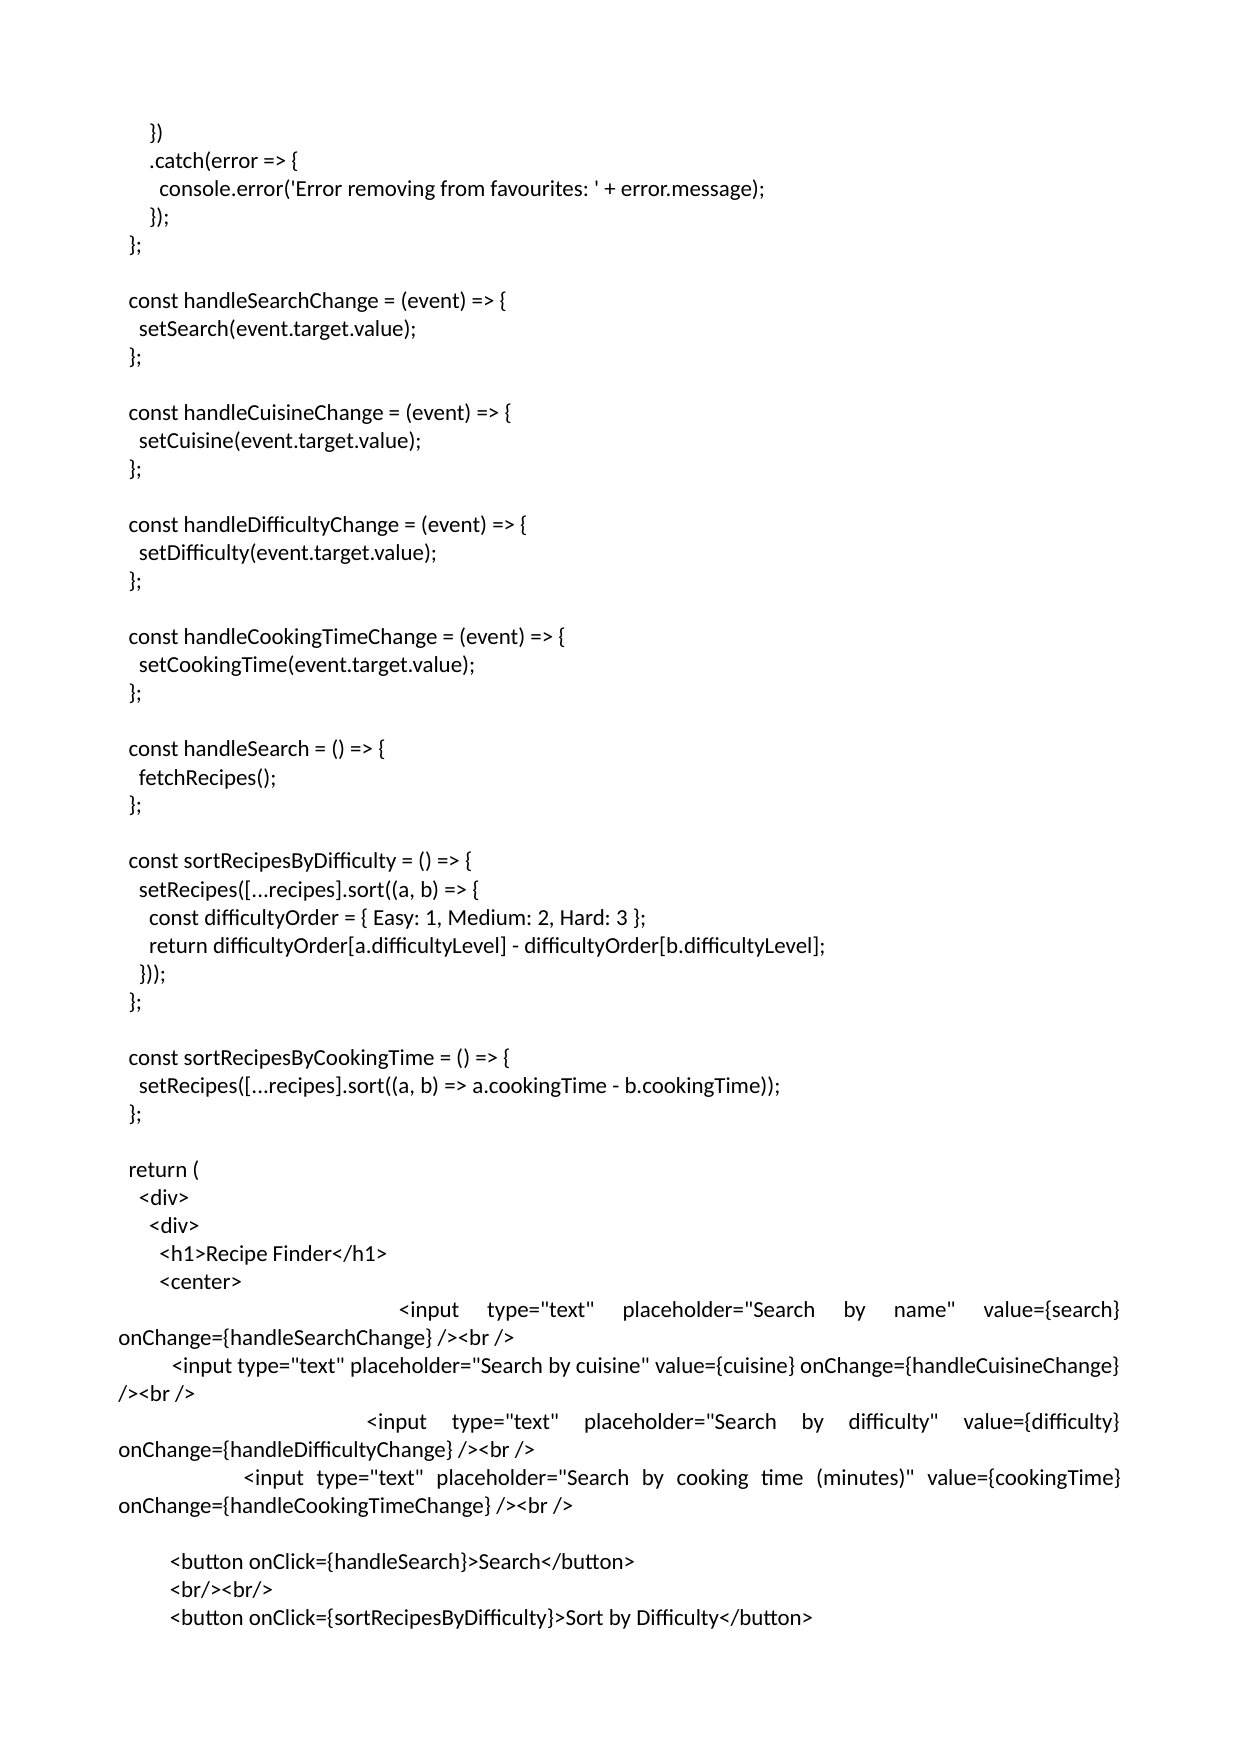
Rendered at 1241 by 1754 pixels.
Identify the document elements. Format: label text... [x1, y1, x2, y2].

list }; [118, 454, 1122, 482]
list }; [118, 987, 1122, 1015]
list }; [118, 342, 1122, 370]
list const handleSearchChange = (event) => { [118, 286, 1122, 314]
list const handleCookingTimeChange = (event) => { [118, 622, 1122, 651]
list }); [118, 202, 1122, 230]
list const handleSearch = () => { [118, 734, 1122, 763]
list fetchRecipes(); [118, 763, 1122, 791]
list }) [118, 118, 1122, 146]
list })); [118, 959, 1122, 987]
list setCuisine(event.target.value); [118, 426, 1122, 454]
list <input type="text" placeholder="Search by cuisine" value={cuisine} onChange={handleCuisineChange} /><br /> [118, 1351, 1122, 1407]
list <div> [118, 1183, 1122, 1211]
list }; [118, 791, 1122, 819]
list }; [118, 566, 1122, 594]
list return ( [118, 1155, 1122, 1183]
list }; [118, 1099, 1122, 1127]
list <br/><br/> [118, 1575, 1122, 1603]
list const sortRecipesByDifficulty = () => { [118, 847, 1122, 875]
list setCookingTime(event.target.value); [118, 651, 1122, 678]
list const handleDifficultyChange = (event) => { [118, 510, 1122, 538]
list console.error('Error removing from favourites: ' + error.message); [118, 174, 1122, 202]
list const difficultyOrder = { Easy: 1, Medium: 2, Hard: 3 }; [118, 903, 1122, 931]
list <div> [118, 1211, 1122, 1239]
list <input type="text" placeholder="Search by cooking time (minutes)" value={cookingTime} onChange={handleCookingTimeChange} /><br /> [118, 1463, 1122, 1519]
list }; [118, 678, 1122, 707]
list <button onClick={sortRecipesByDifficulty}>Sort by Difficulty</button> [118, 1603, 1122, 1631]
list <button onClick={handleSearch}>Search</button> [118, 1547, 1122, 1575]
list setRecipes([...recipes].sort((a, b) => a.cookingTime - b.cookingTime)); [118, 1071, 1122, 1099]
list return difficultyOrder[a.difficultyLevel] - difficultyOrder[b.difficultyLevel]; [118, 931, 1122, 959]
list <center> [118, 1267, 1122, 1295]
list .catch(error => { [118, 146, 1122, 174]
list setRecipes([...recipes].sort((a, b) => { [118, 875, 1122, 903]
list <input type="text" placeholder="Search by difficulty" value={difficulty} onChange={handleDifficultyChange} /><br /> [118, 1407, 1122, 1463]
list const sortRecipesByCookingTime = () => { [118, 1043, 1122, 1071]
list setDifficulty(event.target.value); [118, 538, 1122, 566]
list }; [118, 230, 1122, 258]
list <input type="text" placeholder="Search by name" value={search} onChange={handleSearchChange} /><br /> [118, 1295, 1122, 1351]
list <h1>Recipe Finder</h1> [118, 1239, 1122, 1267]
list setSearch(event.target.value); [118, 314, 1122, 342]
list const handleCuisineChange = (event) => { [118, 398, 1122, 426]
